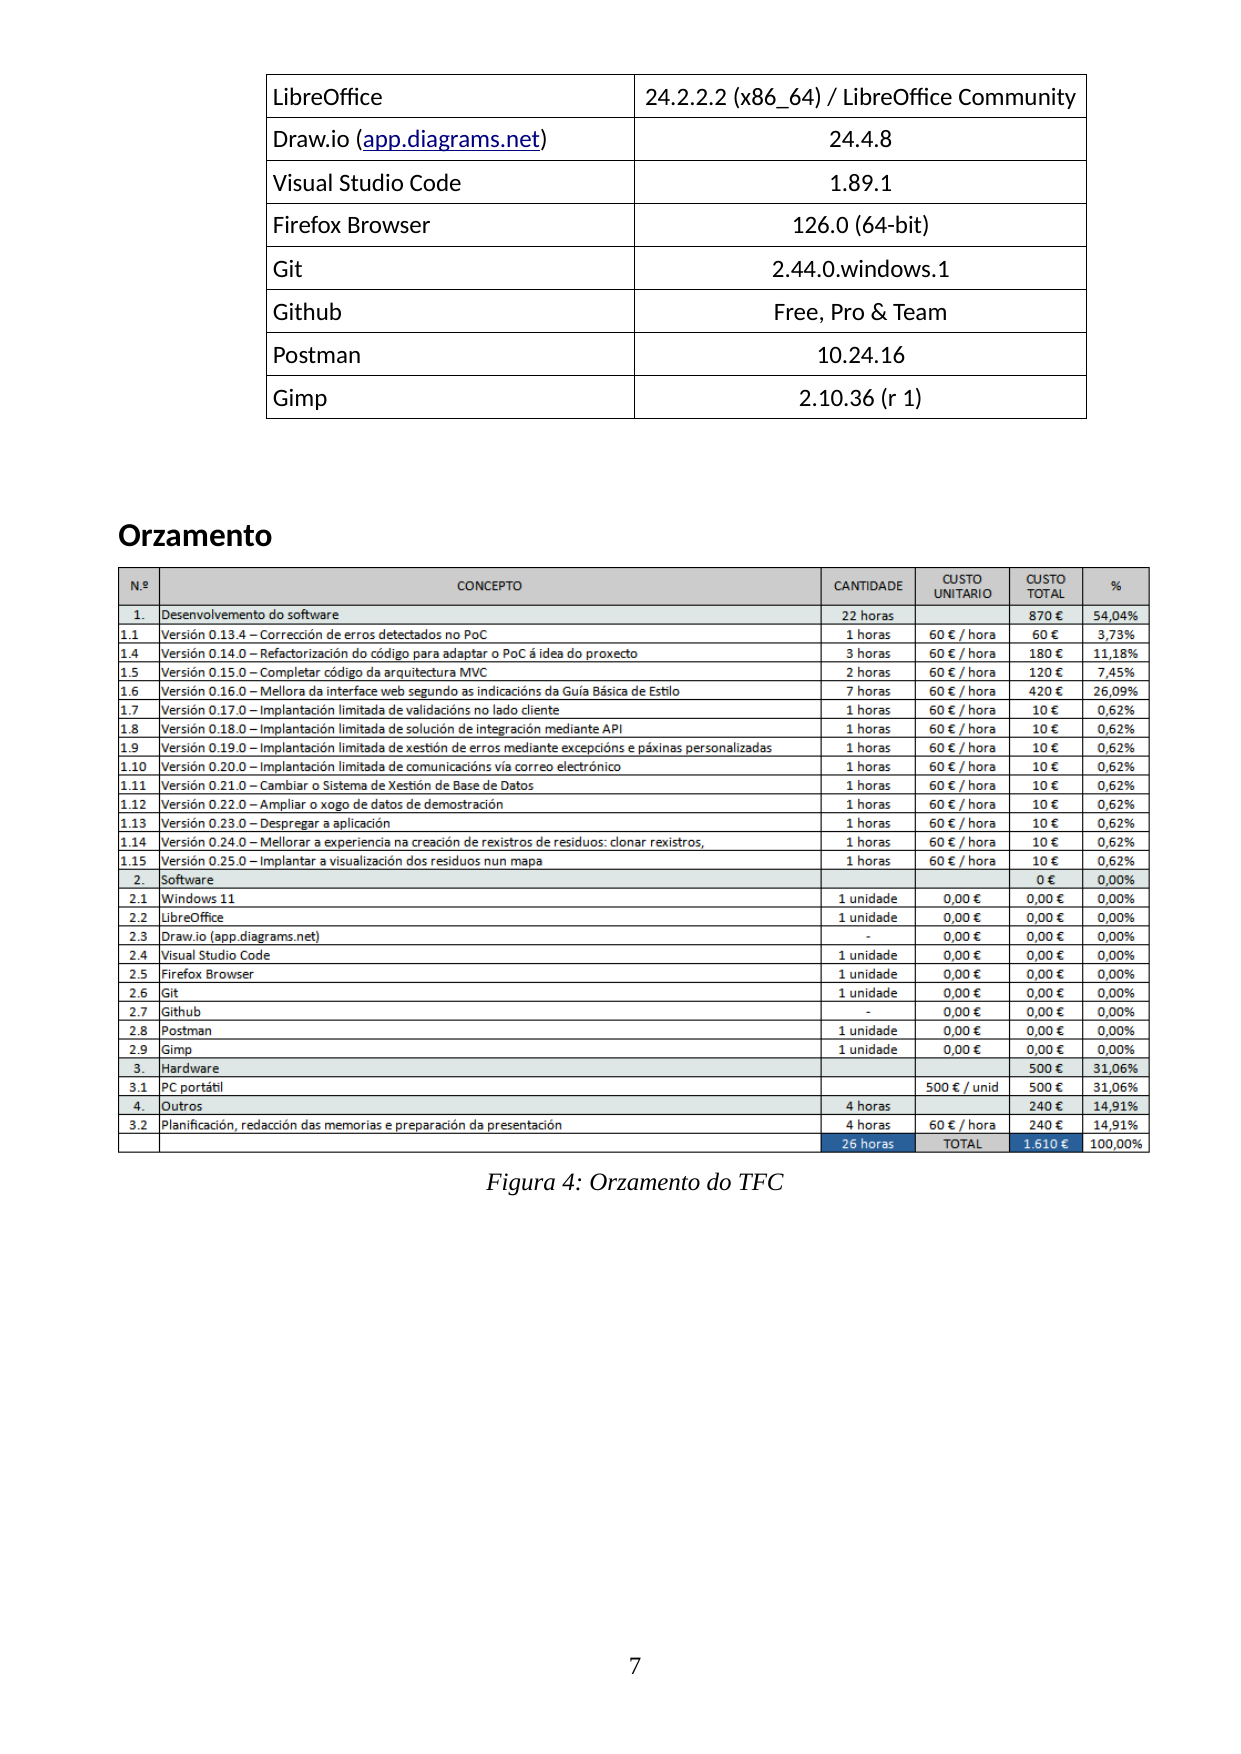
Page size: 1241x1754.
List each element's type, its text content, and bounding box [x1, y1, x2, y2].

table_cell 10.24.16 [635, 333, 1086, 375]
subtitle Orzamento [118, 514, 1152, 555]
table_cell Git [267, 247, 634, 289]
table_cell 126.0 (64-bit) [635, 204, 1086, 246]
table_cell 2.44.0.windows.1 [635, 247, 1086, 289]
text Figura 4: Orzamento do TFC [118, 1155, 1152, 1196]
table_cell Draw.io (app.diagrams.net) [267, 118, 634, 160]
table_cell 24.4.8 [635, 118, 1086, 160]
table_cell Gimp [267, 376, 634, 418]
table_cell Free, Pro & Team [635, 290, 1086, 332]
table_cell Firefox Browser [267, 204, 634, 246]
table_cell 1.89.1 [635, 161, 1086, 203]
table_cell Visual Studio Code [267, 161, 634, 203]
table_cell Postman [267, 333, 634, 375]
table_cell LibreOffice [267, 75, 634, 117]
table_cell 2.10.36 (r 1) [635, 376, 1086, 418]
picture [118, 567, 1152, 1155]
table_cell Github [267, 290, 634, 332]
table_cell 24.2.2.2 (x86_64) / LibreOffice Community [635, 75, 1086, 117]
